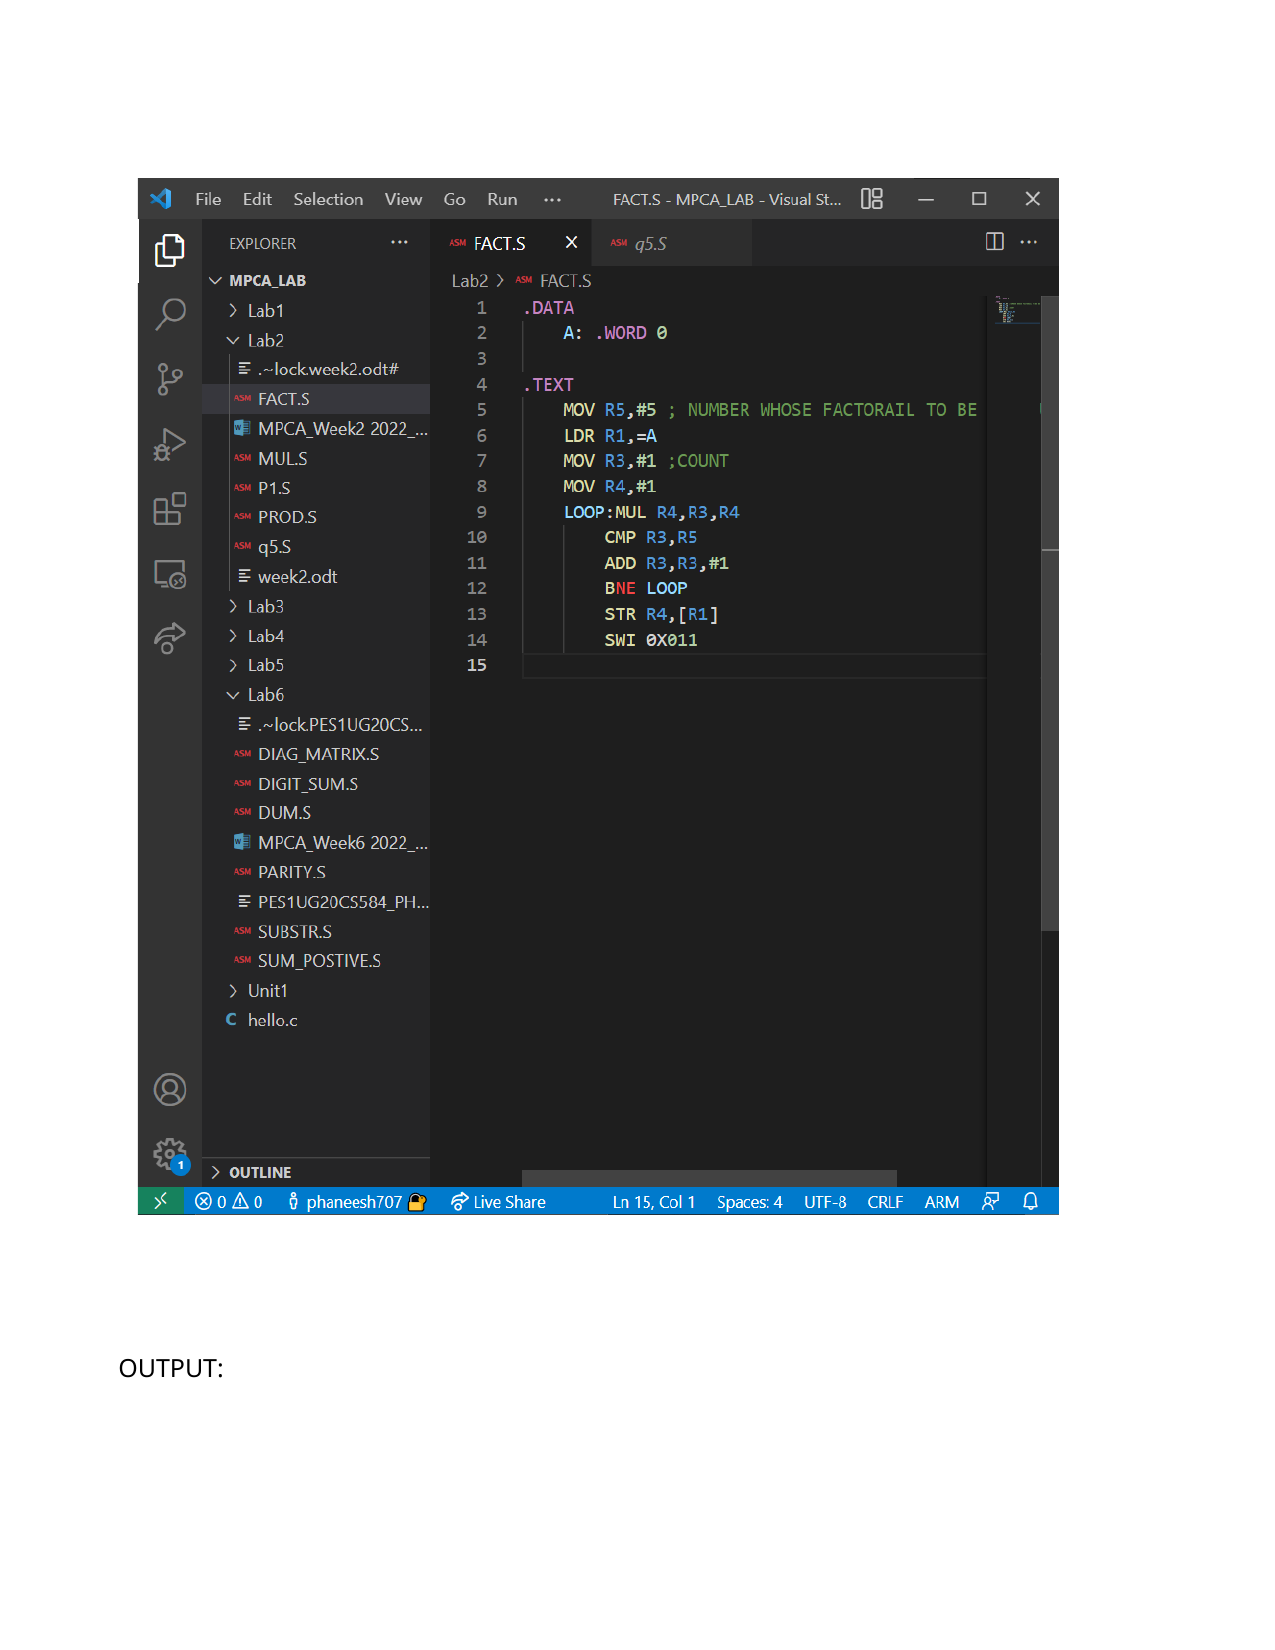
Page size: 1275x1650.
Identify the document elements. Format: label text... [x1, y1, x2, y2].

picture [137, 178, 1059, 1215]
text OUTPUT: [118, 1351, 1157, 1385]
